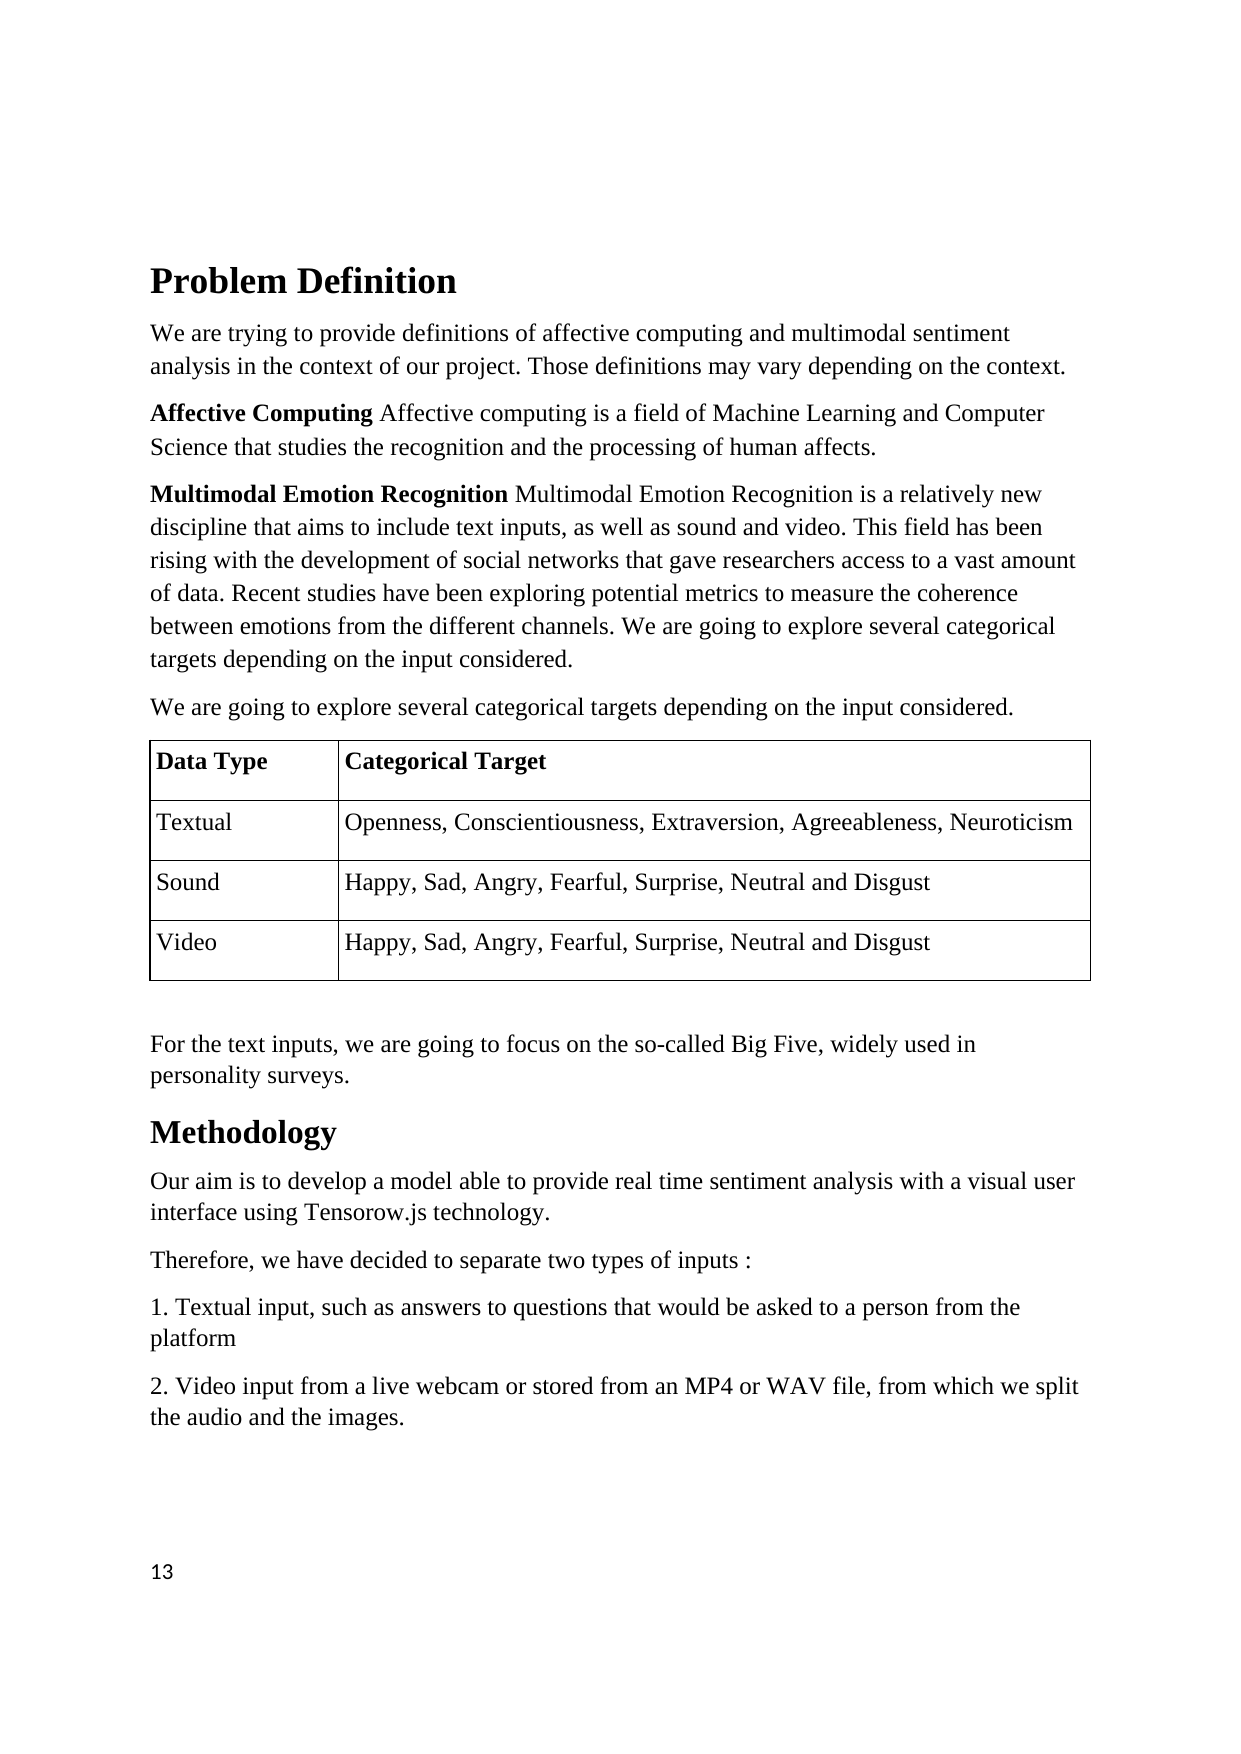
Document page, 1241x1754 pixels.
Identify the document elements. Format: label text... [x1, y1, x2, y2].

text We are trying to provide definitions of affective computing and multimodal sentiment analysis in the context of our project. Those definitions may vary depending on the context. [150, 318, 1090, 380]
table_cell Happy, Sad, Angry, Fearful, Surprise, Neutral and Disgust [339, 921, 1090, 980]
subtitle Methodology [150, 1112, 1090, 1150]
table_cell Video [151, 921, 338, 980]
text Therefore, we have decided to separate two types of inputs : [150, 1245, 1090, 1273]
text Our aim is to develop a model able to provide real time sentiment analysis with a visual user interface using Tensorow.js technology. [150, 1166, 1090, 1226]
text For the text inputs, we are going to focus on the so-called Big Five, widely used in personality surveys. [150, 1029, 1090, 1089]
table_header Categorical Target [339, 741, 1090, 800]
table_cell Happy, Sad, Angry, Fearful, Surprise, Neutral and Disgust [339, 861, 1090, 920]
text Affective Computing Affective computing is a field of Machine Learning and Computer Science that studies the recognition and the processing of human affects. [150, 398, 1090, 460]
text We are going to explore several categorical targets depending on the input considered. [150, 692, 1090, 721]
subtitle Problem Definition [150, 259, 1090, 302]
table_cell Textual [151, 801, 338, 860]
text 1. Textual input, such as answers to questions that would be asked to a person from the platform [150, 1292, 1090, 1352]
table_cell Sound [151, 861, 338, 920]
text Multimodal Emotion Recognition Multimodal Emotion Recognition is a relatively new discipline that aims to include text inputs, as well as sound and video. This field has been rising with the development of social networks that gave researchers access to a vast amount of data. Recent studies have been exploring potential metrics to measure the coherence between emotions from the different channels. We are going to explore several categorical targets depending on the input considered. [150, 479, 1090, 673]
table_header Data Type [151, 741, 338, 800]
text 2. Video input from a live webcam or stored from an MP4 or WAV file, from which we split the audio and the images. [150, 1371, 1090, 1431]
table_cell Openness, Conscientiousness, Extraversion, Agreeableness, Neuroticism [339, 801, 1090, 860]
